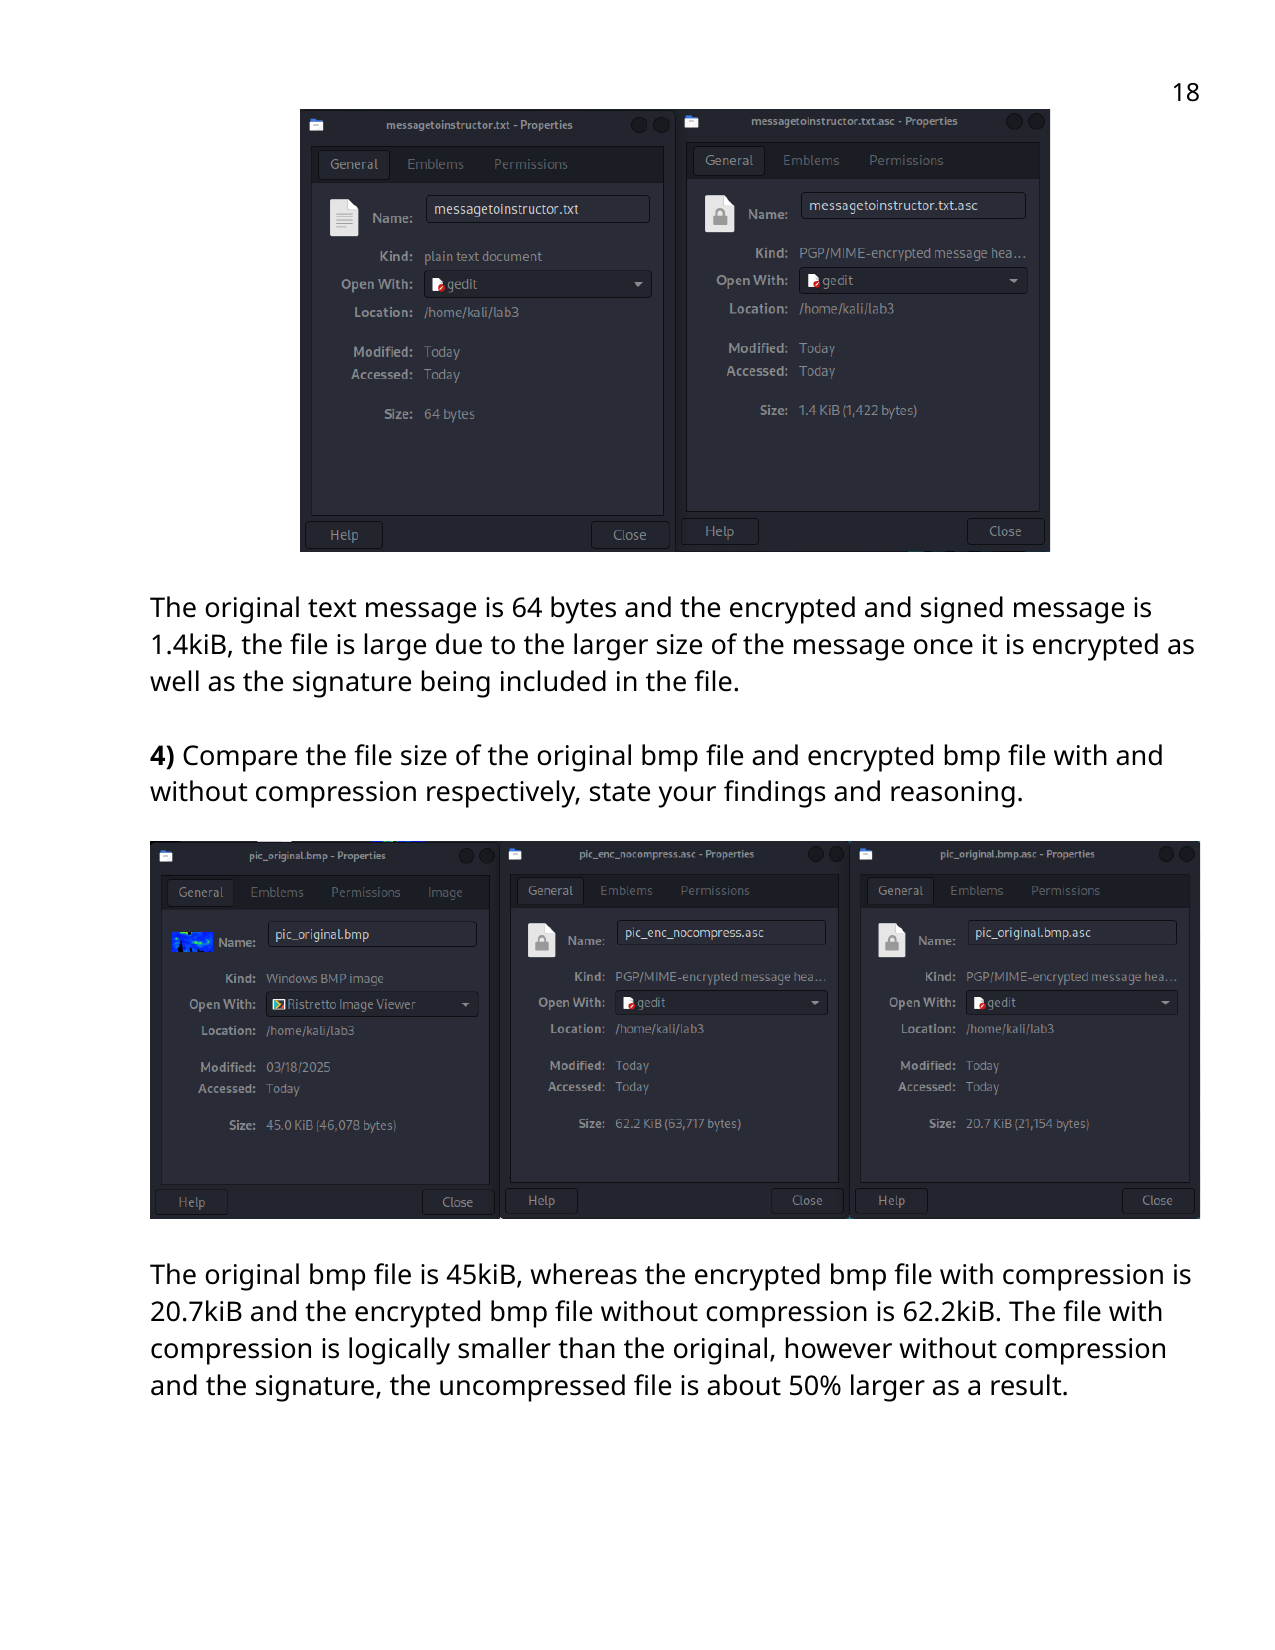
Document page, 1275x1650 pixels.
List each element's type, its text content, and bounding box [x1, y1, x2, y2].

picture [150, 841, 1200, 1219]
picture [300, 109, 1050, 552]
text 4) Compare the file size of the original bmp file and encrypted bmp file with and without compression respectively, state your findings and reasoning. [150, 736, 1200, 810]
text The original text message is 64 bytes and the encrypted and signed message is 1.4kiB, the file is large due to the larger size of the message once it is encrypted as well as the signature being included in the file. [150, 588, 1200, 699]
text The original bmp file is 45kiB, whereas the encrypted bmp file with compression is 20.7kiB and the encrypted bmp file without compression is 62.2kiB. The file with compression is logically smaller than the original, however without compression and the signature, the uncompressed file is about 50% larger as a result. [150, 1256, 1200, 1403]
